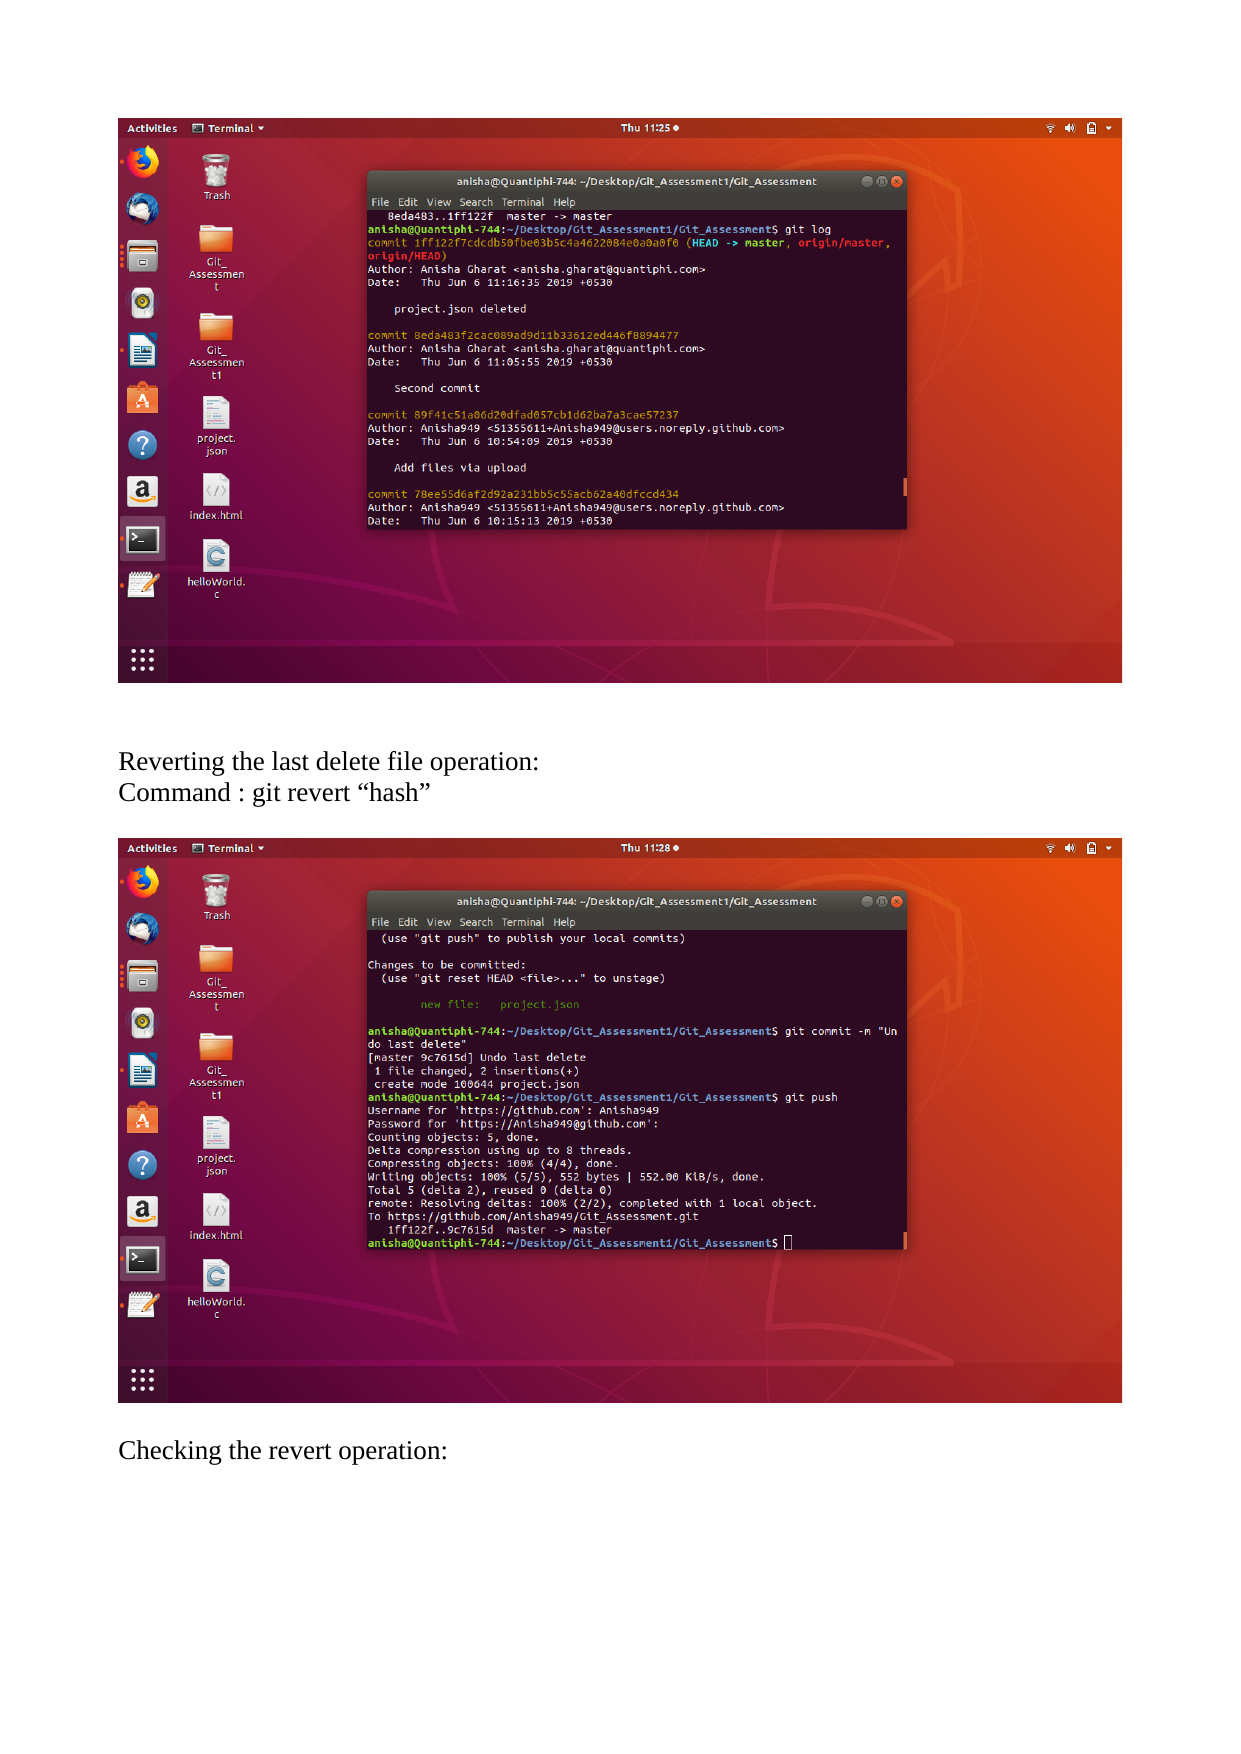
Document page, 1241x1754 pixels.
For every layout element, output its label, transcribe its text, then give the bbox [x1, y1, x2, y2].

text Reverting the last delete file operation: [118, 745, 1122, 776]
picture [118, 838, 1123, 1403]
text Command : git revert “hash” [118, 776, 1122, 807]
picture [118, 118, 1123, 683]
text Checking the revert operation: [118, 1434, 1122, 1465]
